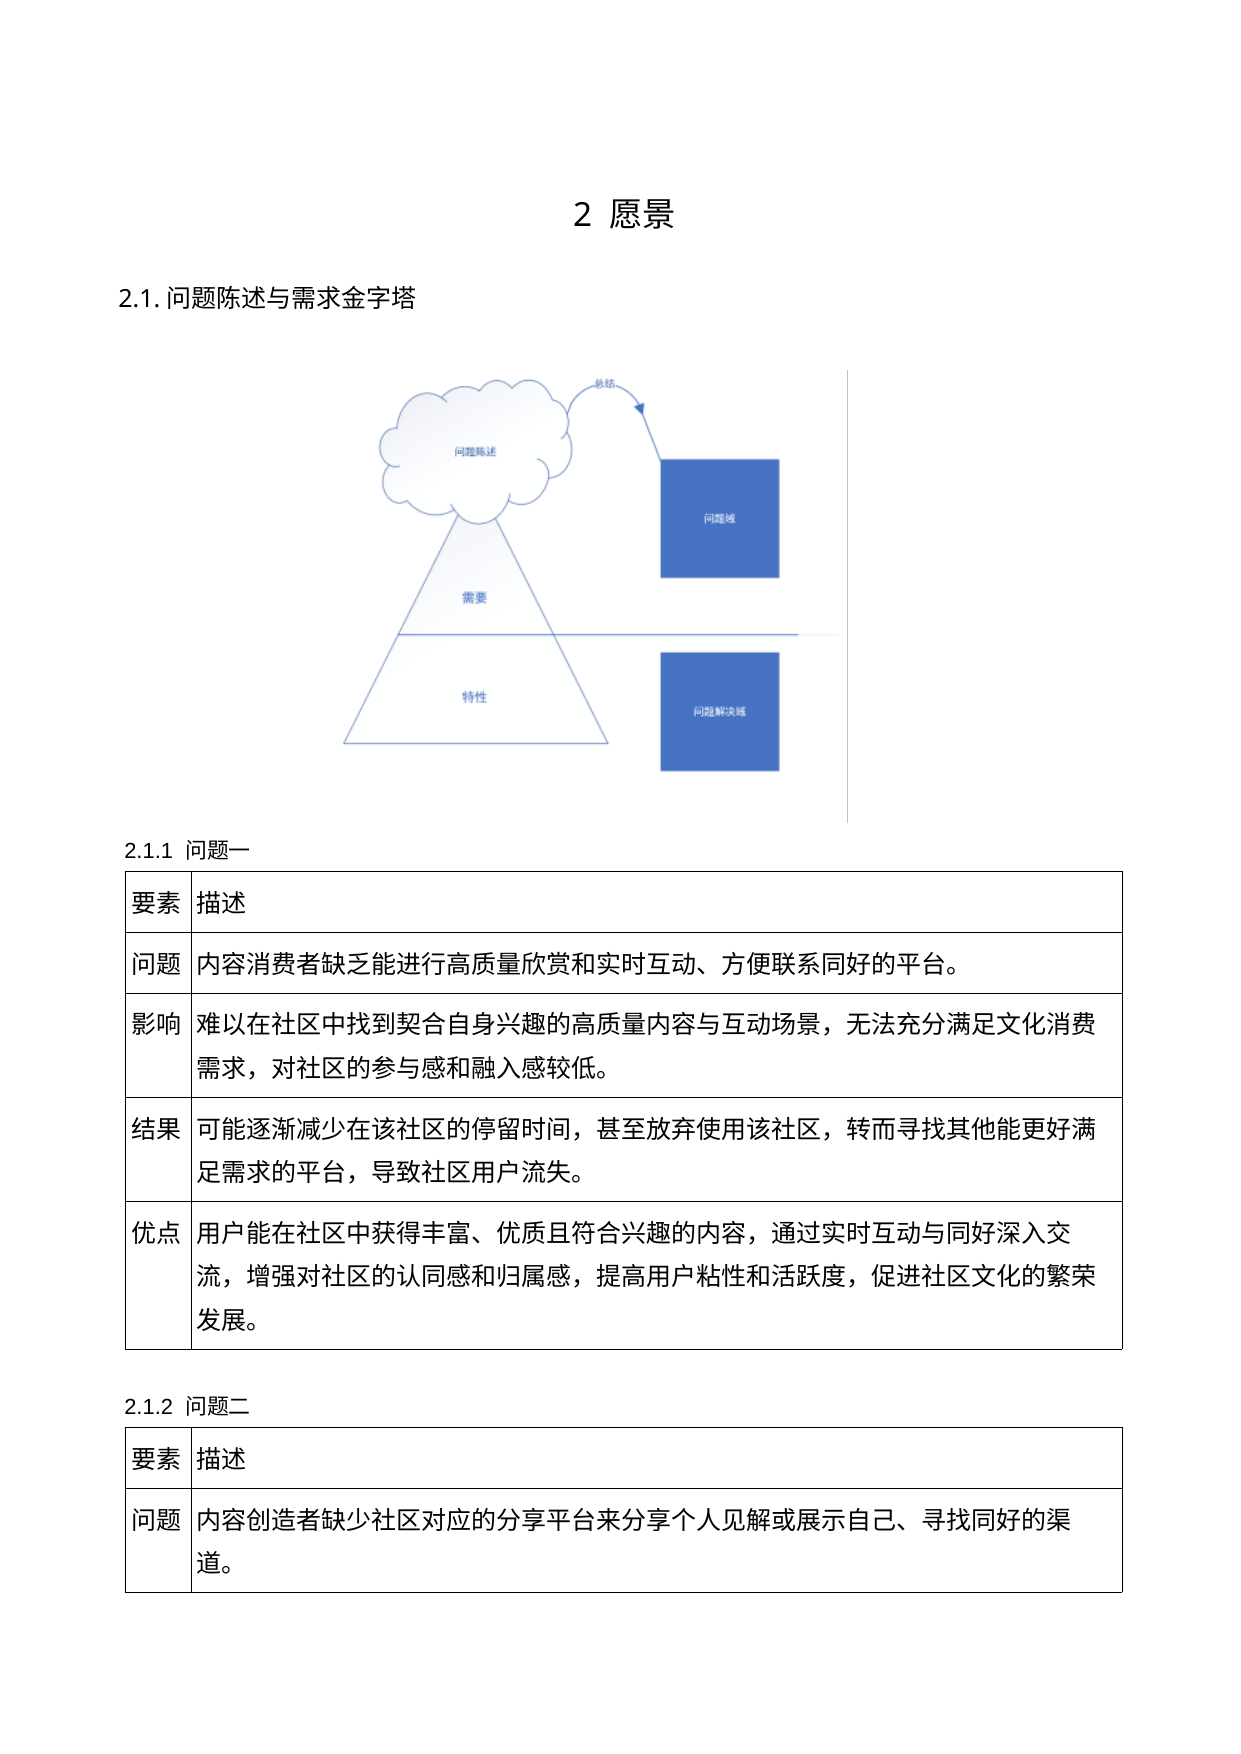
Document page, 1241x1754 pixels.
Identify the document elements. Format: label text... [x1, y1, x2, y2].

table_cell 难以在社区中找到契合自身兴趣的高质量内容与互动场景，无法充分满足文化消费需求，对社区的参与感和融入感较低。 [192, 994, 1122, 1097]
table_header 要素 [126, 1428, 191, 1488]
subtitle 问题陈述与需求金字塔 [118, 278, 1122, 314]
table_cell 优点 [126, 1202, 191, 1348]
table_header 要素 [126, 872, 191, 932]
table_cell 内容创造者缺少社区对应的分享平台来分享个人见解或展示自己、寻找同好的渠道。 [192, 1489, 1122, 1592]
picture [282, 370, 849, 823]
table_cell 问题 [126, 933, 191, 993]
table_header 描述 [192, 872, 1122, 932]
table_cell 内容消费者缺乏能进行高质量欣赏和实时互动、方便联系同好的平台。 [192, 933, 1122, 993]
table_cell 结果 [126, 1098, 191, 1201]
table_cell 可能逐渐减少在该社区的停留时间，甚至放弃使用该社区，转而寻找其他能更好满足需求的平台，导致社区用户流失。 [192, 1098, 1122, 1201]
subtitle 问题一 [118, 833, 1122, 865]
subtitle 愿景 [118, 188, 1122, 236]
table_cell 影响 [126, 994, 191, 1097]
table_cell 用户能在社区中获得丰富、优质且符合兴趣的内容，通过实时互动与同好深入交流，增强对社区的认同感和归属感，提高用户粘性和活跃度，促进社区文化的繁荣发展。 [192, 1202, 1122, 1348]
subtitle 问题二 [118, 1389, 1122, 1421]
table_header 描述 [192, 1428, 1122, 1488]
table_cell 问题 [126, 1489, 191, 1592]
